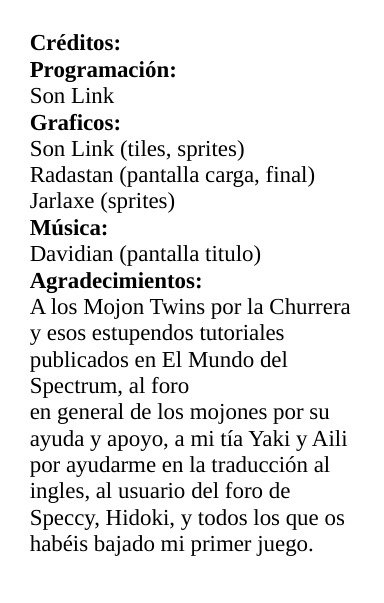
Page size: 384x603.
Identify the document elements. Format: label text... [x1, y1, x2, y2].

text A los Mojon Twins por la Churrera y esos estupendos tutoriales publicados en El Mundo del Spectrum, al foro [29, 293, 354, 398]
text Radastan (pantalla carga, final) [29, 161, 354, 188]
text Graficos: [29, 108, 354, 135]
text Programación: [29, 56, 354, 82]
text Música: [29, 214, 354, 240]
text Jarlaxe (sprites) [29, 188, 354, 214]
text Créditos: [29, 29, 354, 56]
text Davidian (pantalla titulo) [29, 240, 354, 267]
text Agradecimientos: [29, 267, 354, 293]
text Son Link [29, 82, 354, 108]
text en general de los mojones por su ayuda y apoyo, a mi tía Yaki y Aili por ayudarme en la traducción al ingles, al usuario del foro de Speccy, Hidoki, y todos los que os habéis bajado mi primer juego. [29, 398, 354, 557]
text Son Link (tiles, sprites) [29, 135, 354, 161]
